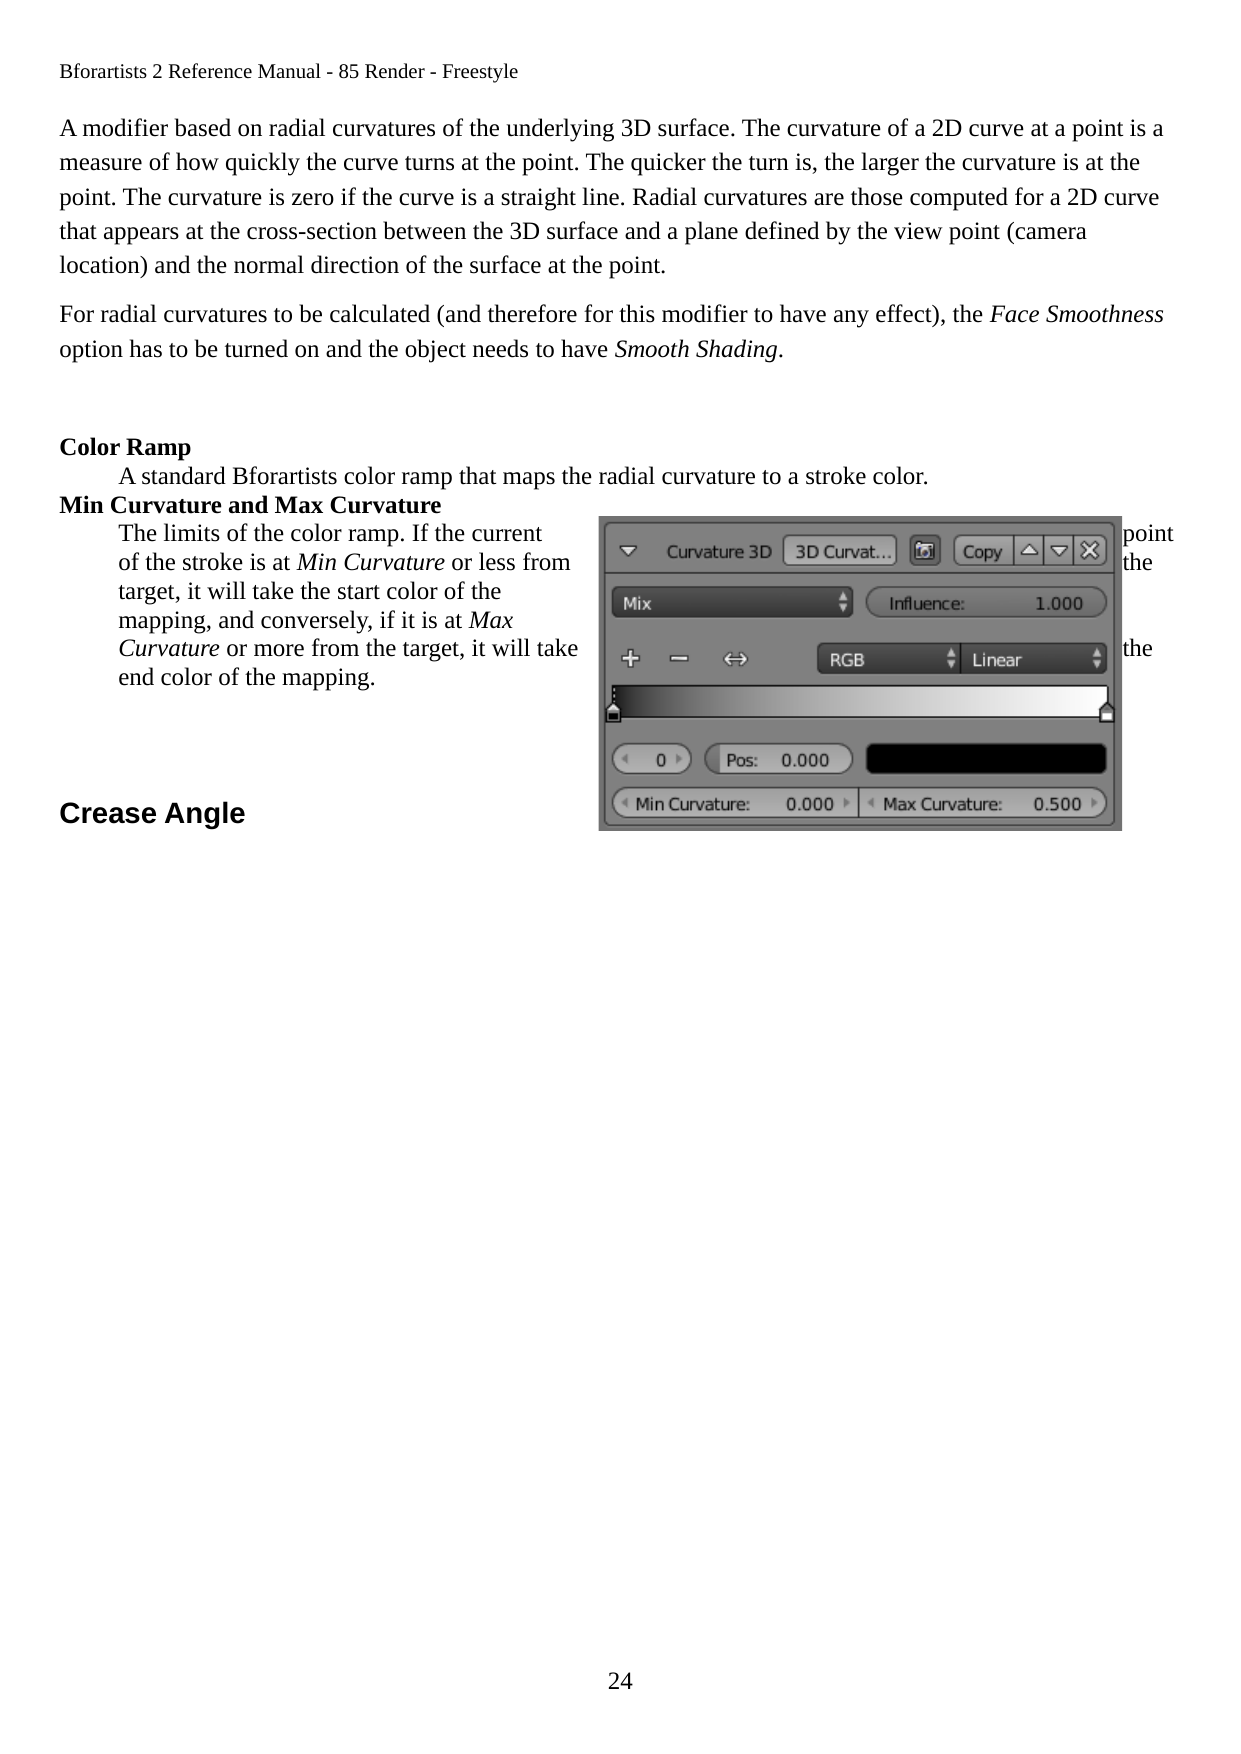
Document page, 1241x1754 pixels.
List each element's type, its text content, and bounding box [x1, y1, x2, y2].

list The limits of the color ramp. If the current point of the stroke is at Min Curvature or less from the target, it will take the start color of the mapping, and conversely, if it is at Max Curvature or more from the target, it will take the end color of the mapping. [1123, 518, 1181, 691]
text For radial curvatures to be calculated (and therefore for this modifier to have any effect), the Face Smoothness option has to be turned on and the object needs to have Smooth Shading. [59, 299, 1181, 363]
list A standard Bforartists color ramp that maps the radial curvature to a stroke color. [118, 461, 1181, 490]
text A modifier based on radial curvatures of the underlying 3D surface. The curvature of a 2D curve at a point is a measure of how quickly the curve turns at the point. The quicker the turn is, the larger the curvature is at the point. The curvature is zero if the curve is a straight line. Radial curvatures are those computed for a 2D curve that appears at the cross-section between the 3D surface and a plane defined by the view point (camera location) and the normal direction of the surface at the point. [59, 113, 1181, 279]
subtitle [1123, 796, 1181, 829]
subtitle Crease Angle [59, 796, 598, 829]
list The limits of the color ramp. If the current point of the stroke is at Min Curvature or less from the target, it will take the start color of the mapping, and conversely, if it is at Max Curvature or more from the target, it will take the end color of the mapping. [118, 518, 598, 691]
picture [598, 516, 1123, 831]
subtitle Min Curvature and Max Curvature [59, 490, 1181, 518]
subtitle Color Ramp [59, 432, 1181, 461]
